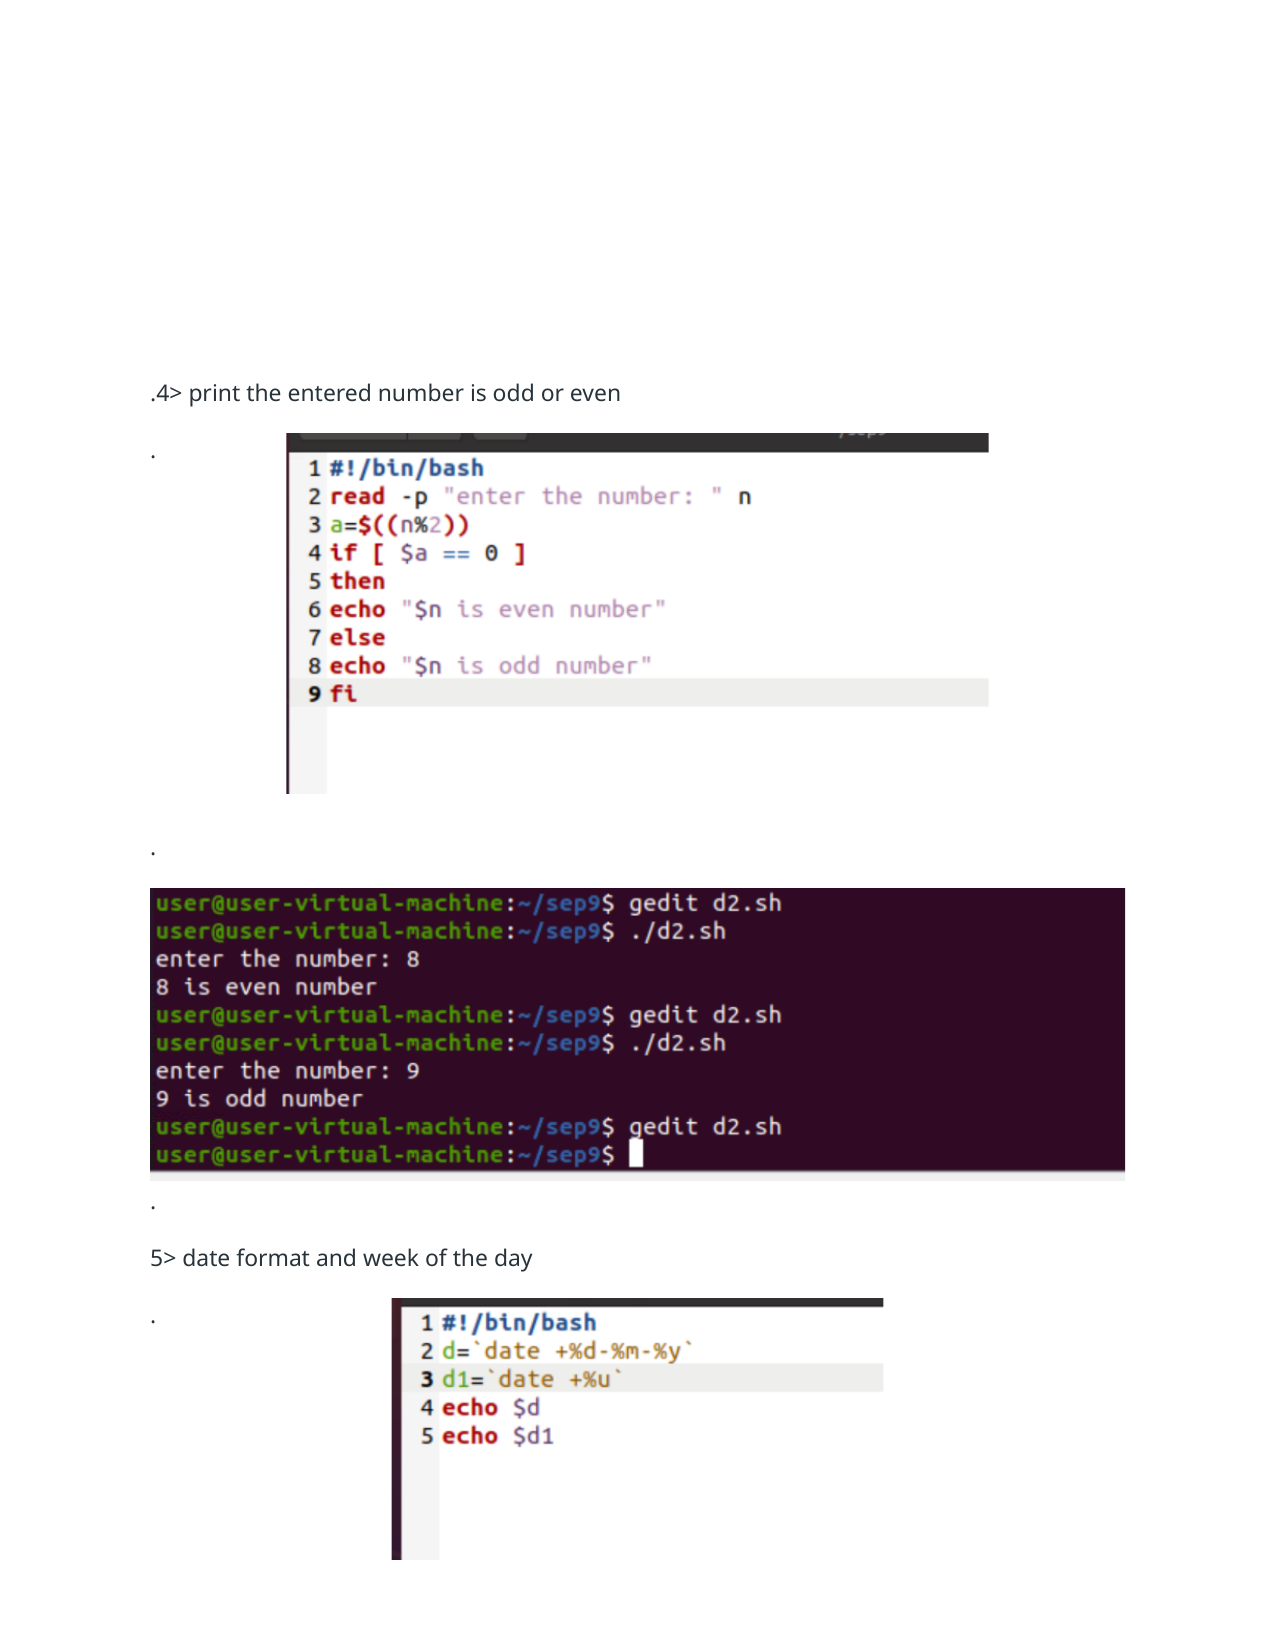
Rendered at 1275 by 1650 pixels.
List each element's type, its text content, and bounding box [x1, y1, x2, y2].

text [989, 434, 1125, 465]
text 5> date format and week of the day [150, 1242, 1125, 1273]
text .4> print the entered number is odd or even [150, 377, 1125, 408]
text . [150, 831, 1125, 862]
picture [286, 433, 989, 794]
text . [150, 1181, 1125, 1217]
text . [150, 1299, 391, 1330]
picture [391, 1298, 884, 1560]
picture [150, 888, 1125, 1181]
text [884, 1299, 1125, 1330]
text . [150, 434, 286, 465]
